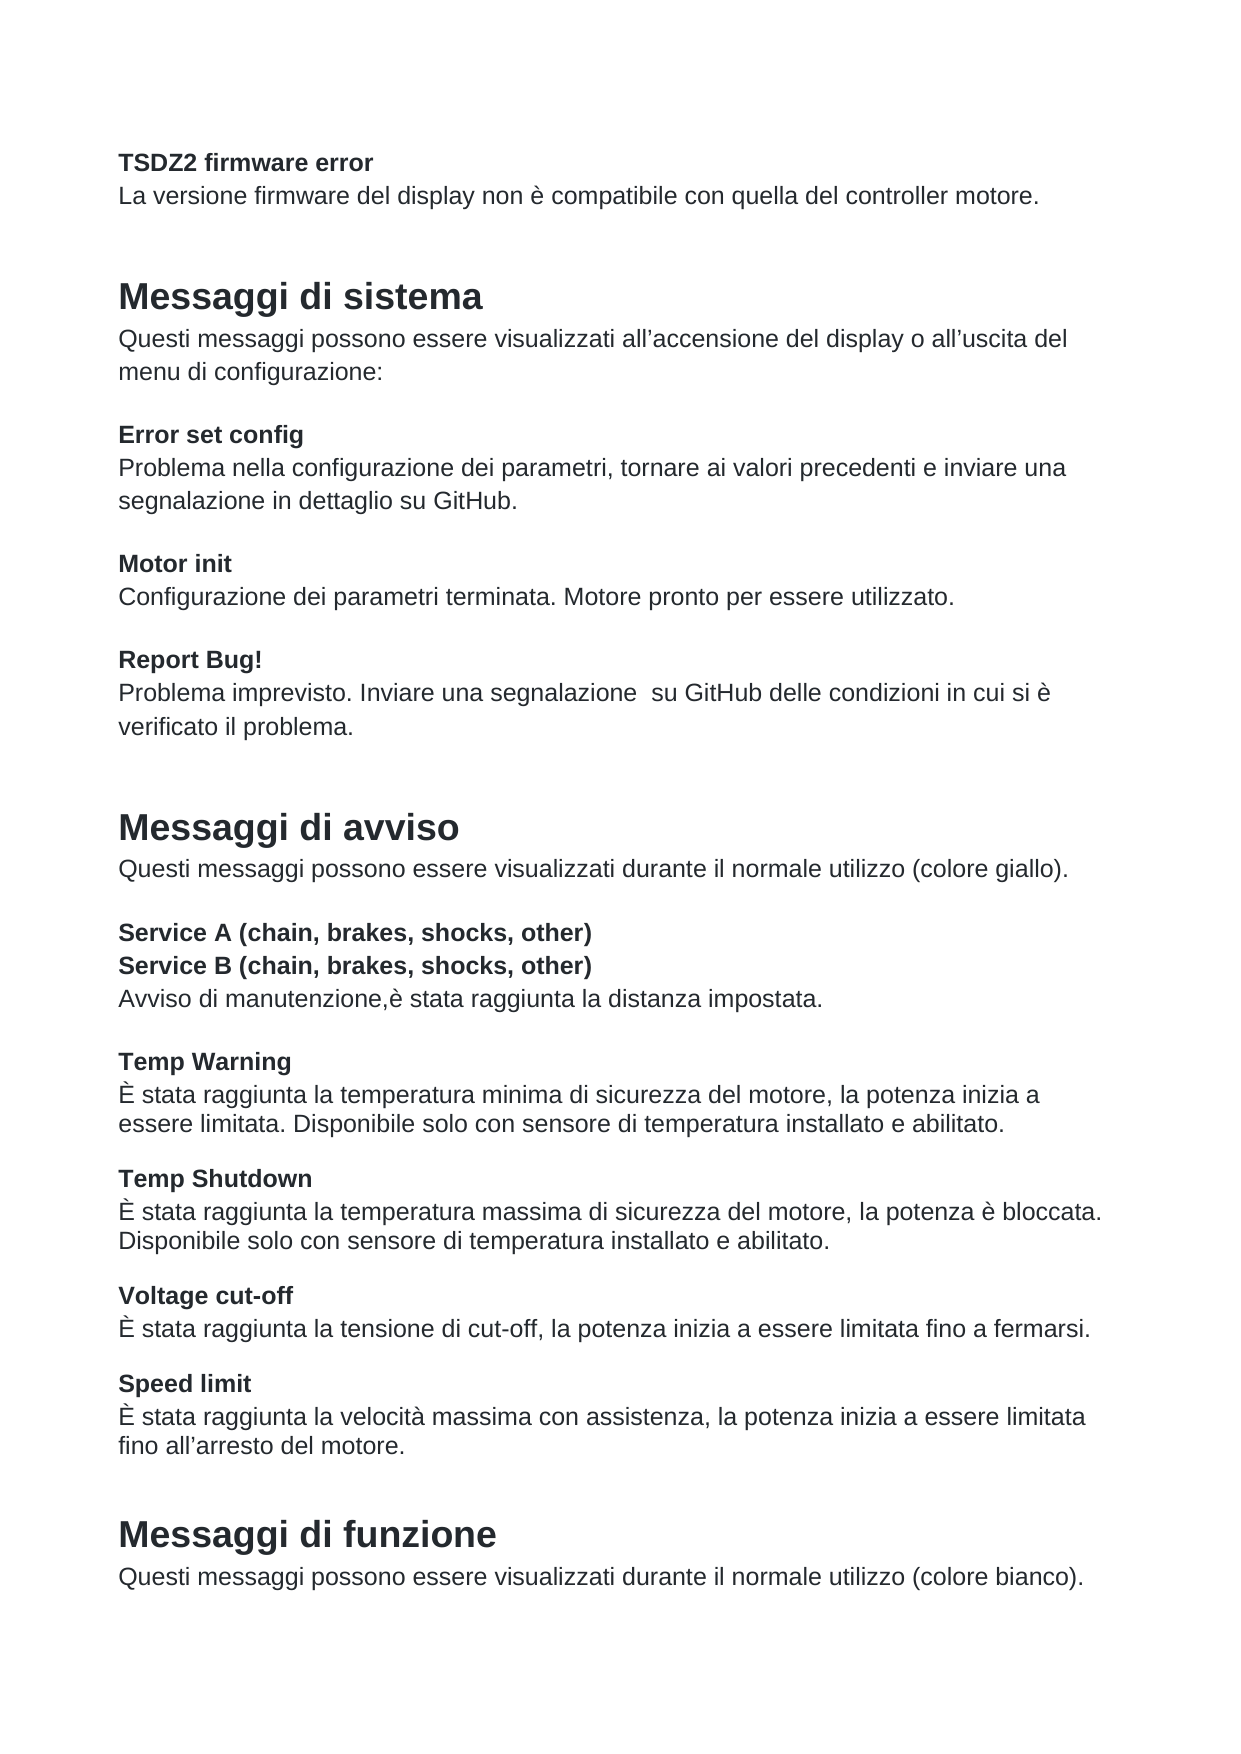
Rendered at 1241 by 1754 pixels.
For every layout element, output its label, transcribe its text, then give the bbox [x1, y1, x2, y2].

text Avviso di manutenzione,è stata raggiunta la distanza impostata. [118, 984, 1122, 1012]
text Questi messaggi possono essere visualizzati durante il normale utilizzo (colore giallo). [118, 854, 1122, 883]
text Voltage cut-off [118, 1281, 1122, 1309]
text Report Bug! [118, 645, 1122, 674]
text Error set config [118, 420, 1122, 449]
text Motor init [118, 549, 1122, 578]
text Messaggi di sistema [118, 274, 1122, 317]
text Speed limit [118, 1369, 1122, 1398]
text È stata raggiunta la temperatura massima di sicurezza del motore, la potenza è bloccata. Disponibile solo con sensore di temperatura installato e abilitato. [118, 1197, 1122, 1254]
text Problema nella configurazione dei parametri, tornare ai valori precedenti e inviare una segnalazione in dettaglio su GitHub. [118, 453, 1122, 515]
text È stata raggiunta la velocità massima con assistenza, la potenza inizia a essere limitata fino all’arresto del motore. [118, 1402, 1122, 1459]
text Temp Shutdown [118, 1164, 1122, 1193]
text È stata raggiunta la tensione di cut-off, la potenza inizia a essere limitata fino a fermarsi. [118, 1314, 1122, 1342]
text Questi messaggi possono essere visualizzati all’accensione del display o all’uscita del menu di configurazione: [118, 324, 1122, 385]
text Configurazione dei parametri terminata. Motore pronto per essere utilizzato. [118, 582, 1122, 611]
text Service B (chain, brakes, shocks, other) [118, 951, 1122, 979]
text È stata raggiunta la temperatura minima di sicurezza del motore, la potenza inizia a essere limitata. Disponibile solo con sensore di temperatura installato e abilitato. [118, 1080, 1122, 1137]
text La versione firmware del display non è compatibile con quella del controller motore. [118, 181, 1122, 209]
text Service A (chain, brakes, shocks, other) [118, 918, 1122, 946]
text Problema imprevisto. Inviare una segnalazione su GitHub delle condizioni in cui si è verificato il problema. [118, 678, 1122, 740]
text Questi messaggi possono essere visualizzati durante il normale utilizzo (colore bianco). [118, 1562, 1122, 1590]
text Temp Warning [118, 1047, 1122, 1076]
text TSDZ2 firmware error [118, 148, 1122, 176]
text Messaggi di avviso [118, 805, 1122, 848]
text Messaggi di funzione [118, 1512, 1122, 1555]
